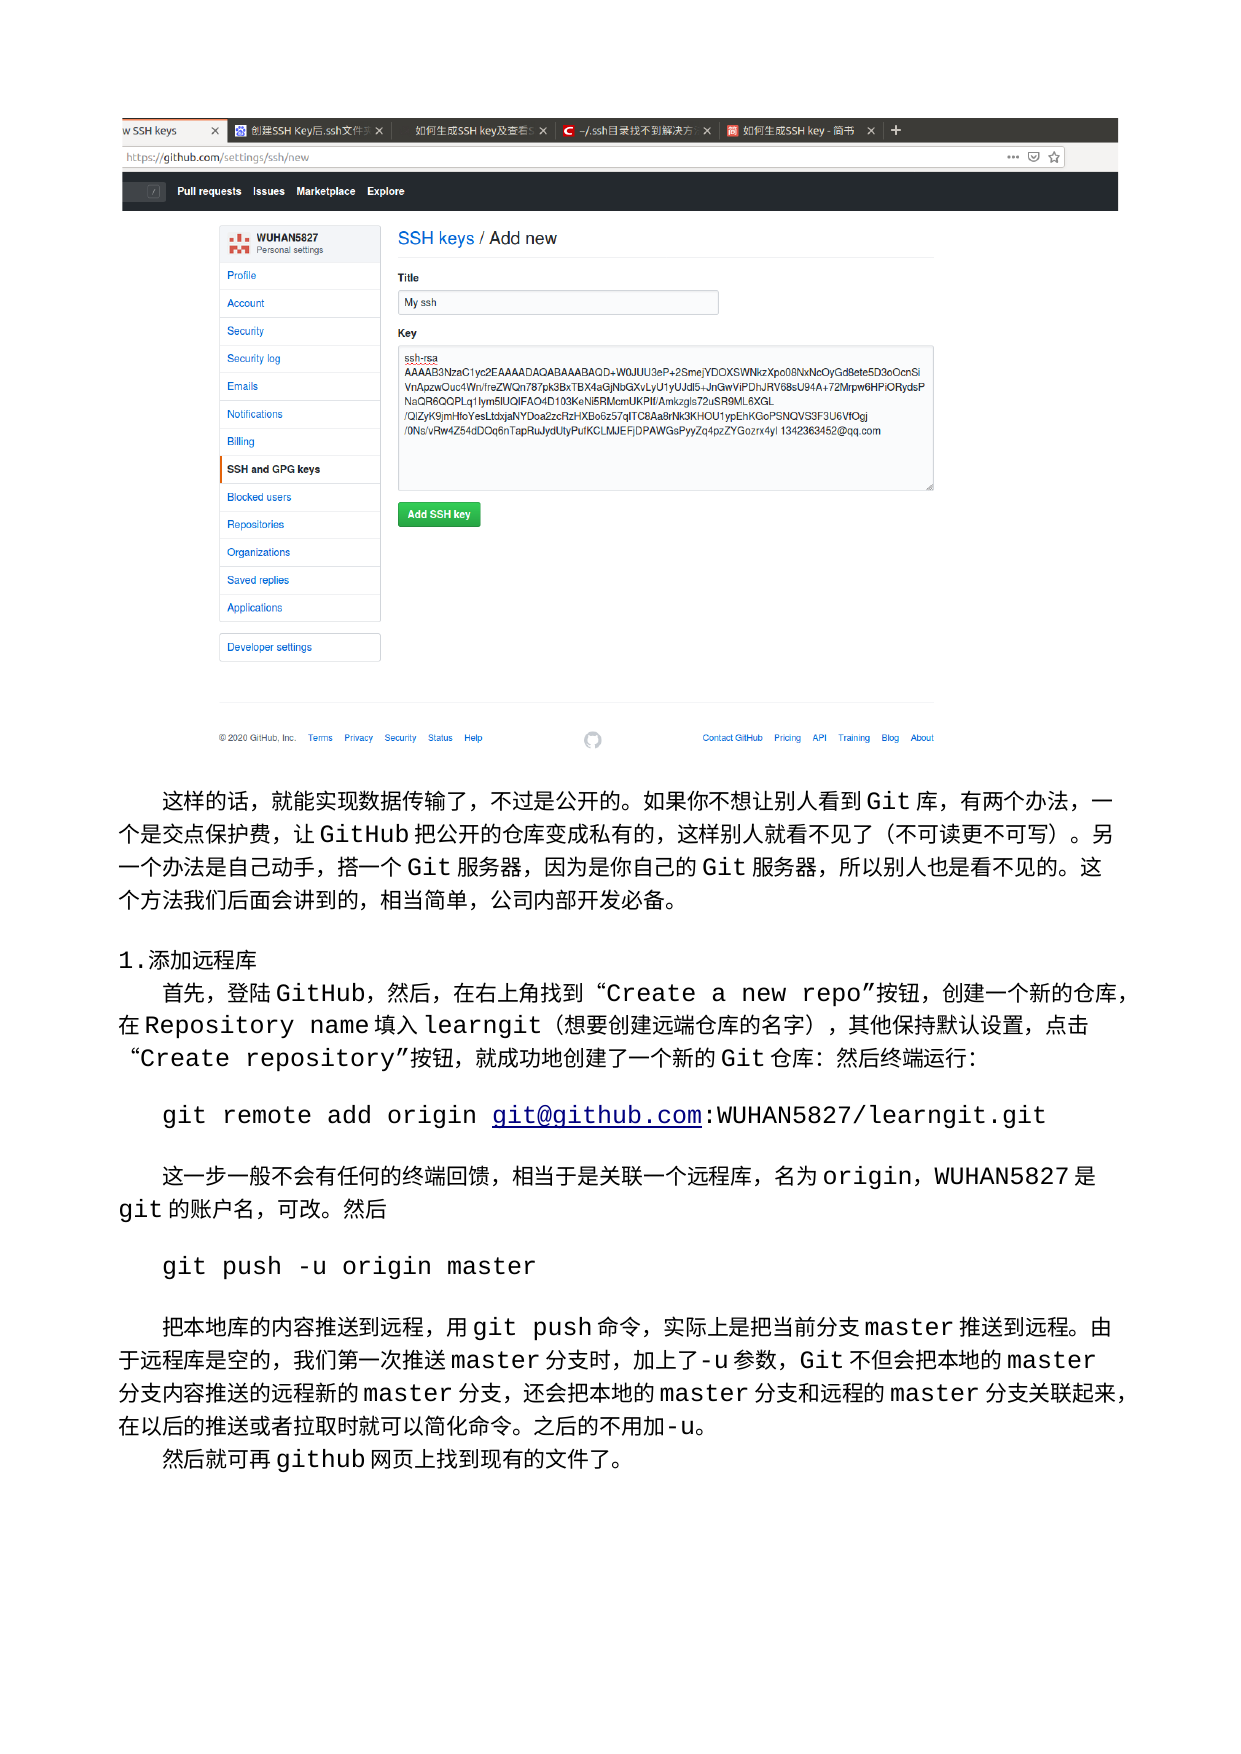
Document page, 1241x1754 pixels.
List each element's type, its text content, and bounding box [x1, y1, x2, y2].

text git push -u origin master [118, 1253, 1122, 1282]
text 这一步一般不会有任何的终端回馈，相当于是关联一个远程库，名为origin，WUHAN5827是git的账户名，可改。然后 [118, 1159, 1122, 1225]
text 首先，登陆GitHub，然后，在右上角找到“Create a new repo”按钮，创建一个新的仓库，在Repository name填入learngit（想要创建远端仓库的名字），其他保持默认设置，点击“Create repository”按钮，就成功地创建了一个新的Git仓库：然后终端运行： [118, 976, 1122, 1074]
text 1.添加远程库 [118, 943, 1122, 976]
text 这样的话，就能实现数据传输了，不过是公开的。如果你不想让别人看到Git库，有两个办法，一个是交点保护费，让GitHub把公开的仓库变成私有的，这样别人就看不见了（不可读更不可写）。另一个办法是自己动手，搭一个Git服务器，因为是你自己的Git服务器，所以别人也是看不见的。这个方法我们后面会讲到的，相当简单，公司内部开发必备。 [118, 784, 1122, 914]
picture [122, 118, 1119, 756]
text 把本地库的内容推送到远程，用git push命令，实际上是把当前分支master推送到远程。由于远程库是空的，我们第一次推送master分支时，加上了-u参数，Git不但会把本地的master分支内容推送的远程新的master分支，还会把本地的master分支和远程的master分支关联起来，在以后的推送或者拉取时就可以简化命令。之后的不用加-u。 [118, 1310, 1122, 1442]
text git remote add origin git@github.com:WUHAN5827/learngit.git [118, 1103, 1122, 1131]
text 然后就可再github网页上找到现有的文件了。 [118, 1442, 1122, 1475]
